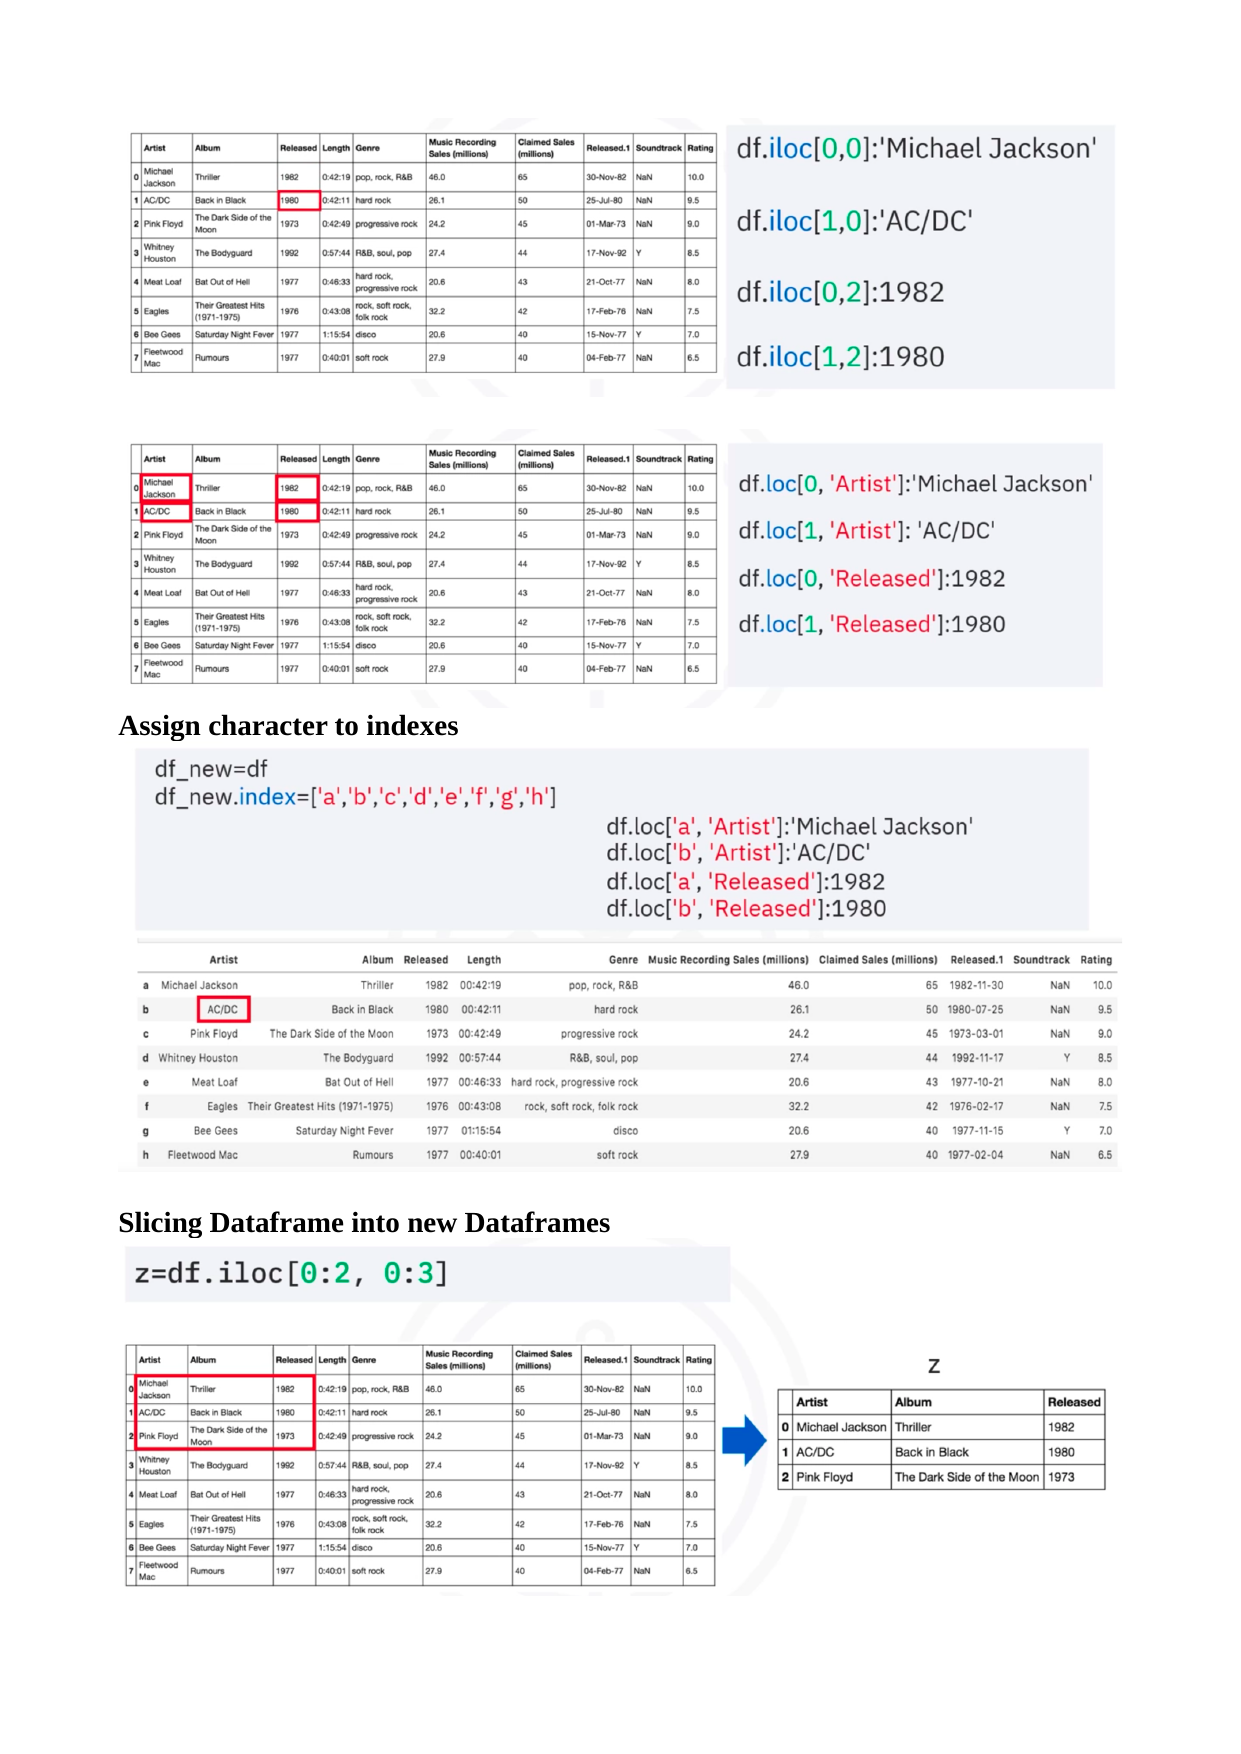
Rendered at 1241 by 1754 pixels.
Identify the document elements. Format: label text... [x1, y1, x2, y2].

picture [118, 1238, 1123, 1596]
picture [118, 118, 1123, 397]
picture [118, 741, 1123, 1172]
picture [118, 429, 1123, 708]
text Assign character to indexes [118, 708, 1122, 741]
text Slicing Dataframe into new Dataframes [118, 1205, 1122, 1238]
